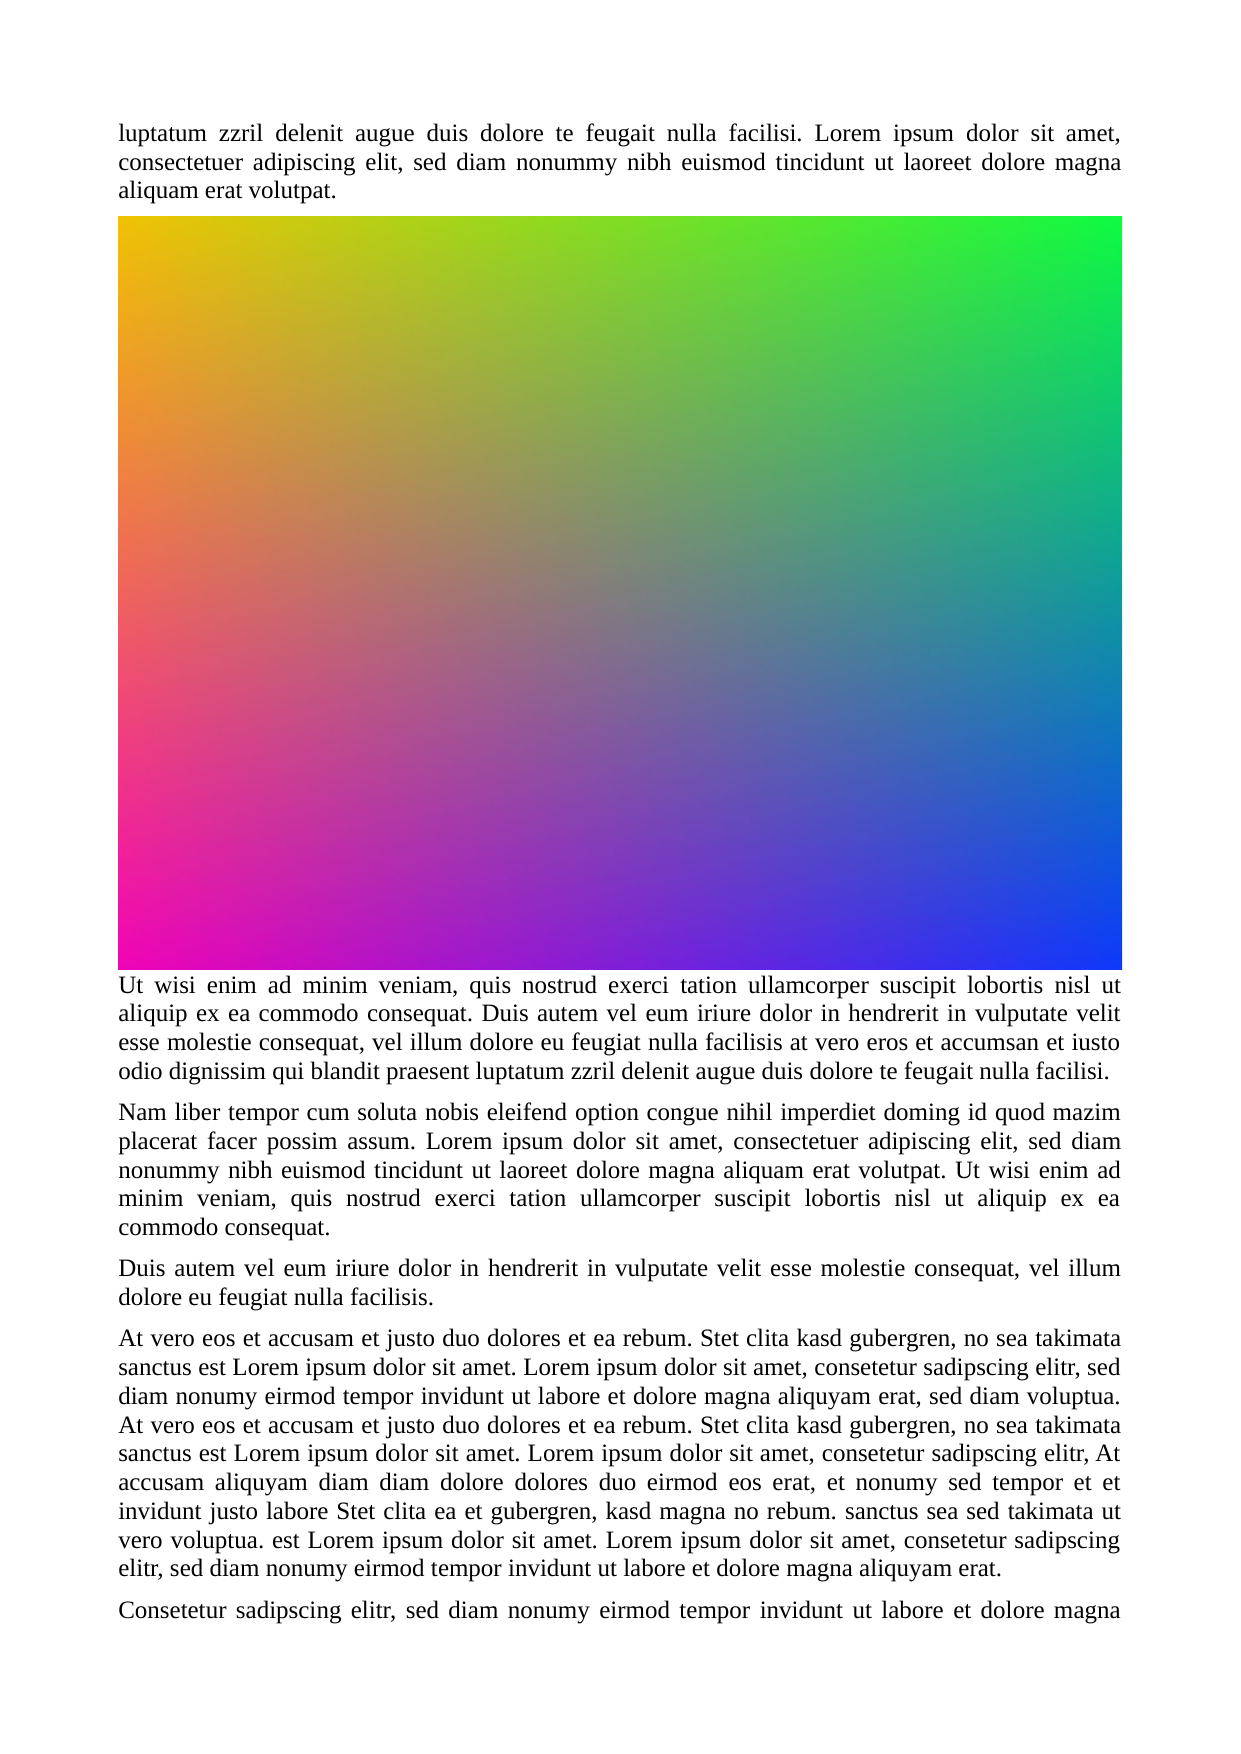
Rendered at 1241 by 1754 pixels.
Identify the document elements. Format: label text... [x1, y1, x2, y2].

text Consetetur sadipscing elitr, sed diam nonumy eirmod tempor invidunt ut labore et dolore magna [118, 1595, 1122, 1623]
text luptatum zzril delenit augue duis dolore te feugait nulla facilisi. Lorem ipsum dolor sit amet, consectetuer adipiscing elit, sed diam nonummy nibh euismod tincidunt ut laoreet dolore magna aliquam erat volutpat. [118, 118, 1122, 204]
text At vero eos et accusam et justo duo dolores et ea rebum. Stet clita kasd gubergren, no sea takimata sanctus est Lorem ipsum dolor sit amet. Lorem ipsum dolor sit amet, consetetur sadipscing elitr, sed diam nonumy eirmod tempor invidunt ut labore et dolore magna aliquyam erat, sed diam voluptua. At vero eos et accusam et justo duo dolores et ea rebum. Stet clita kasd gubergren, no sea takimata sanctus est Lorem ipsum dolor sit amet. Lorem ipsum dolor sit amet, consetetur sadipscing elitr, At accusam aliquyam diam diam dolore dolores duo eirmod eos erat, et nonumy sed tempor et et invidunt justo labore Stet clita ea et gubergren, kasd magna no rebum. sanctus sea sed takimata ut vero voluptua. est Lorem ipsum dolor sit amet. Lorem ipsum dolor sit amet, consetetur sadipscing elitr, sed diam nonumy eirmod tempor invidunt ut labore et dolore magna aliquyam erat. [118, 1323, 1122, 1582]
text Nam liber tempor cum soluta nobis eleifend option congue nihil imperdiet doming id quod mazim placerat facer possim assum. Lorem ipsum dolor sit amet, consectetuer adipiscing elit, sed diam nonummy nibh euismod tincidunt ut laoreet dolore magna aliquam erat volutpat. Ut wisi enim ad minim veniam, quis nostrud exerci tation ullamcorper suscipit lobortis nisl ut aliquip ex ea commodo consequat. [118, 1097, 1122, 1241]
picture [118, 216, 1123, 970]
text Ut wisi enim ad minim veniam, quis nostrud exerci tation ullamcorper suscipit lobortis nisl ut aliquip ex ea commodo consequat. Duis autem vel eum iriure dolor in hendrerit in vulputate velit esse molestie consequat, vel illum dolore eu feugiat nulla facilisis at vero eros et accumsan et iusto odio dignissim qui blandit praesent luptatum zzril delenit augue duis dolore te feugait nulla facilisi. [118, 970, 1122, 1085]
text Duis autem vel eum iriure dolor in hendrerit in vulputate velit esse molestie consequat, vel illum dolore eu feugiat nulla facilisis. [118, 1253, 1122, 1311]
